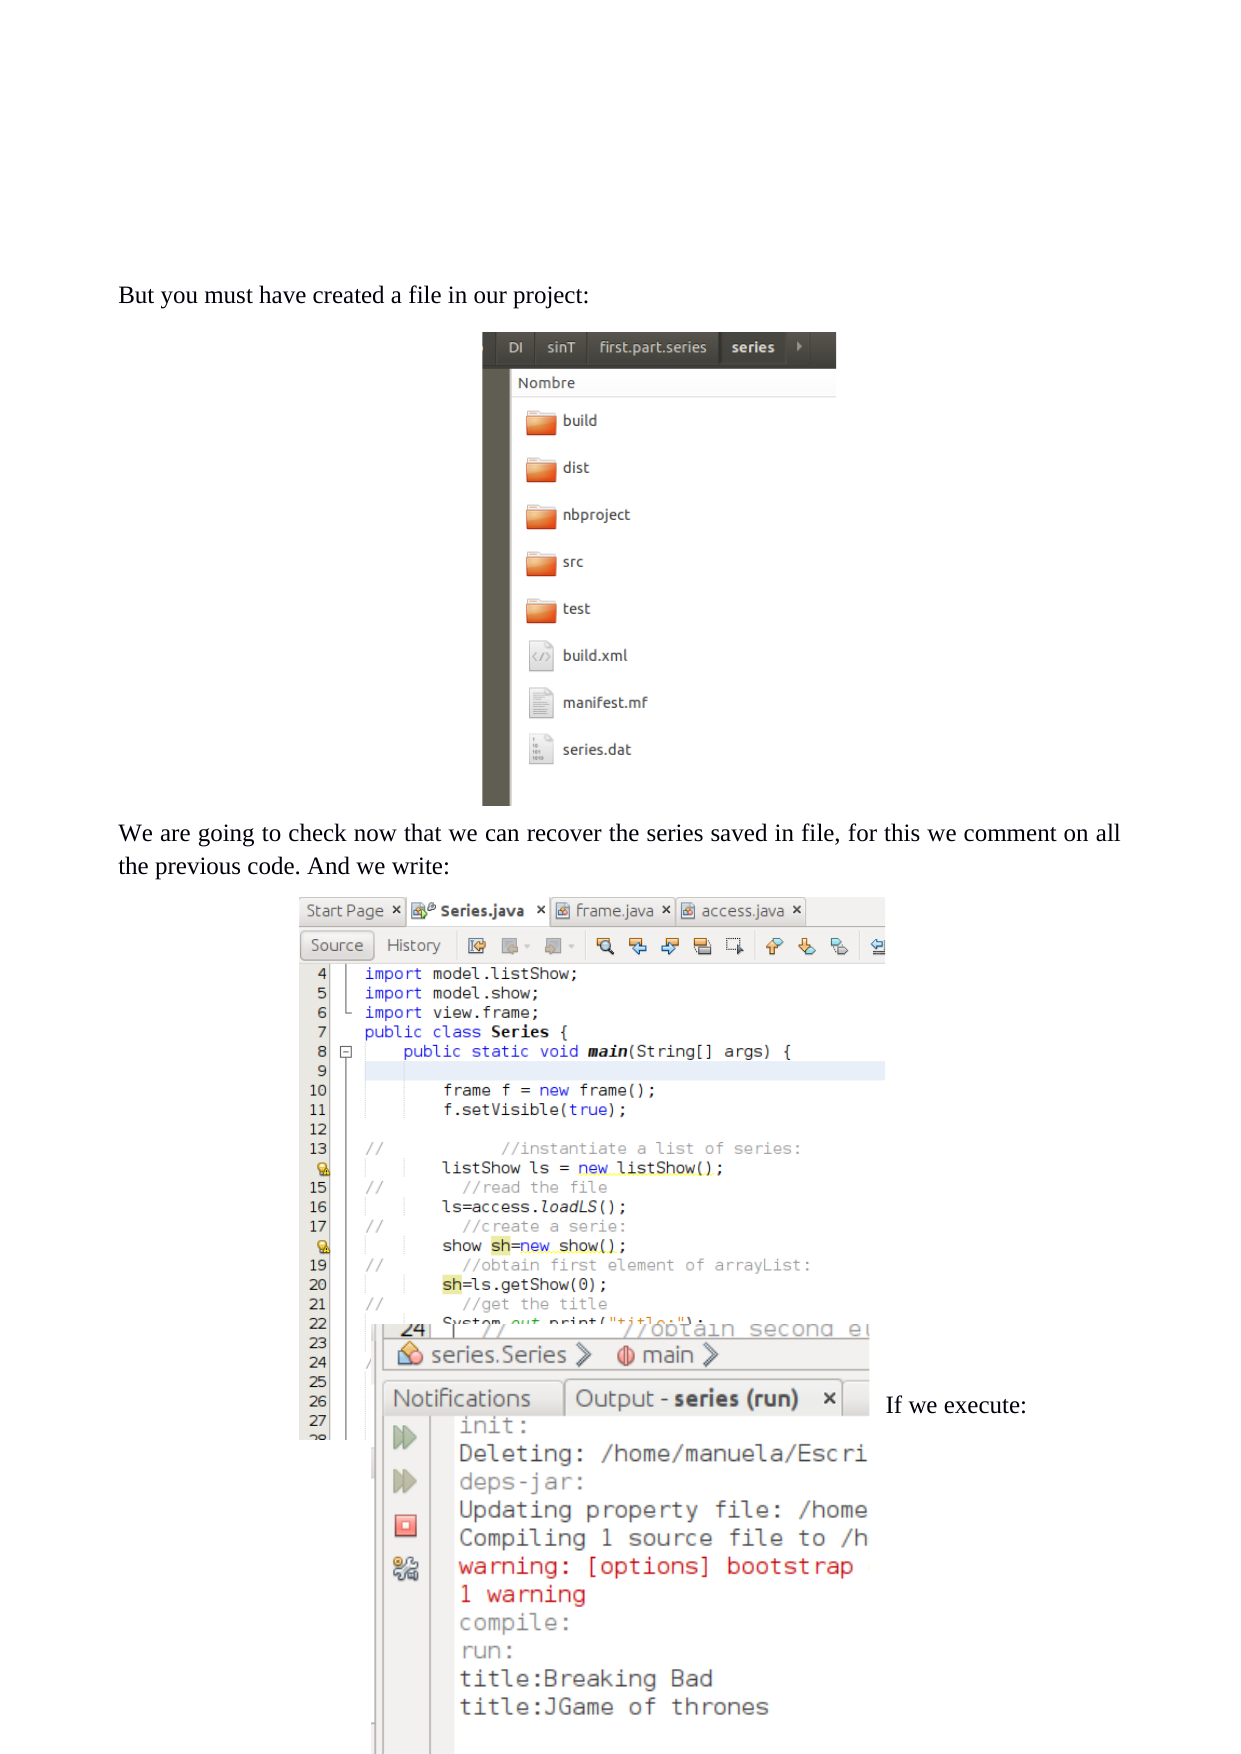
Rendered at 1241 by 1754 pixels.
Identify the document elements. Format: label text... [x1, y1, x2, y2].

text If we execute: [886, 1390, 1122, 1418]
picture [299, 897, 886, 1754]
text But you must have created a file in our project: [118, 280, 1122, 308]
text [118, 1390, 299, 1418]
picture [482, 332, 837, 806]
text We are going to check now that we can recover the series saved in file, for this we comment on all the previous code. And we write: [118, 818, 1122, 880]
